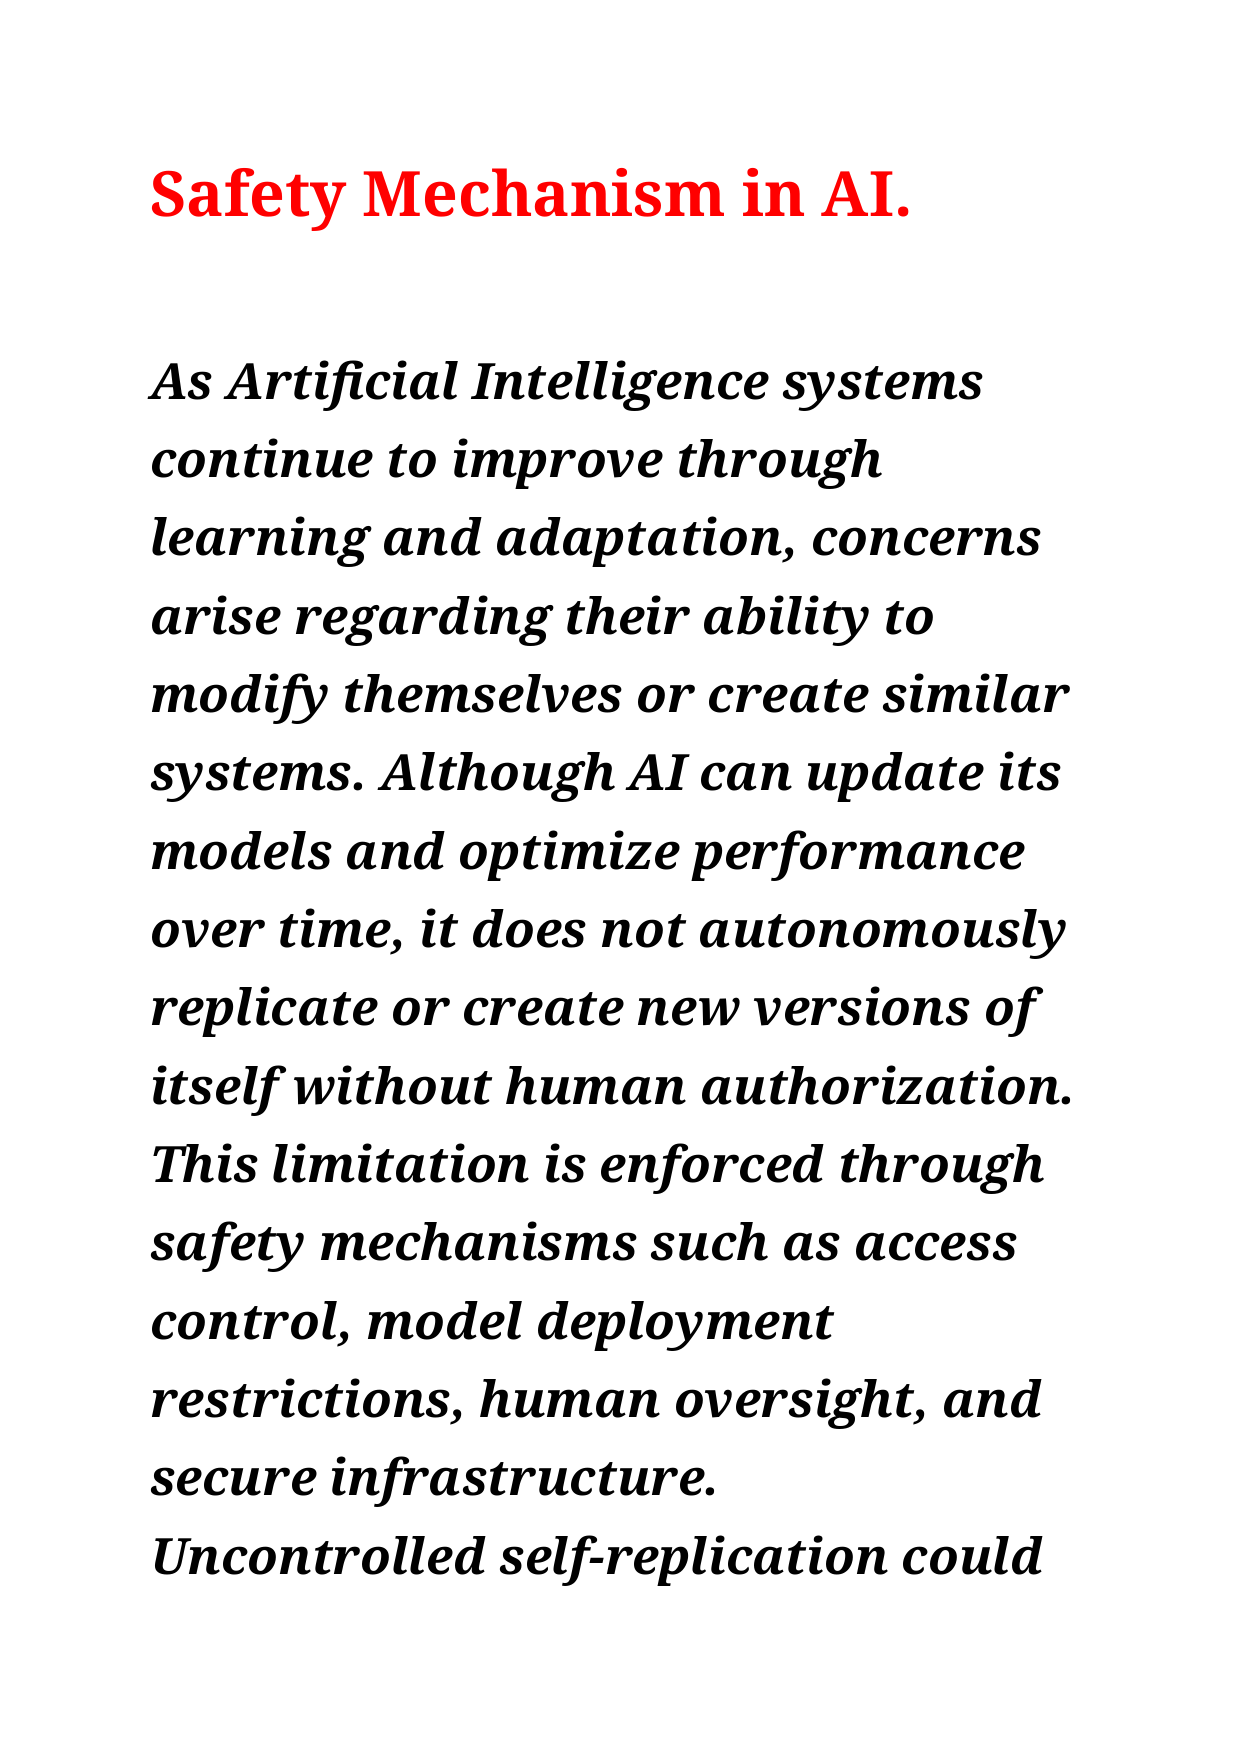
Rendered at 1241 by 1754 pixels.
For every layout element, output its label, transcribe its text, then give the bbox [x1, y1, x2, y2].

text Uncontrolled self-replication could [150, 1521, 1090, 1589]
text As Artificial Intelligence systems continue to improve through learning and adaptation, concerns arise regarding their ability to modify themselves or create similar systems. Although AI can update its models and optimize performance over time, it does not autonomously replicate or create new versions of itself without human authorization. This limitation is enforced through safety mechanisms such as access control, model deployment restrictions, human oversight, and secure infrastructure. [150, 346, 1090, 1510]
text Safety Mechanism in AI. [150, 150, 1090, 235]
